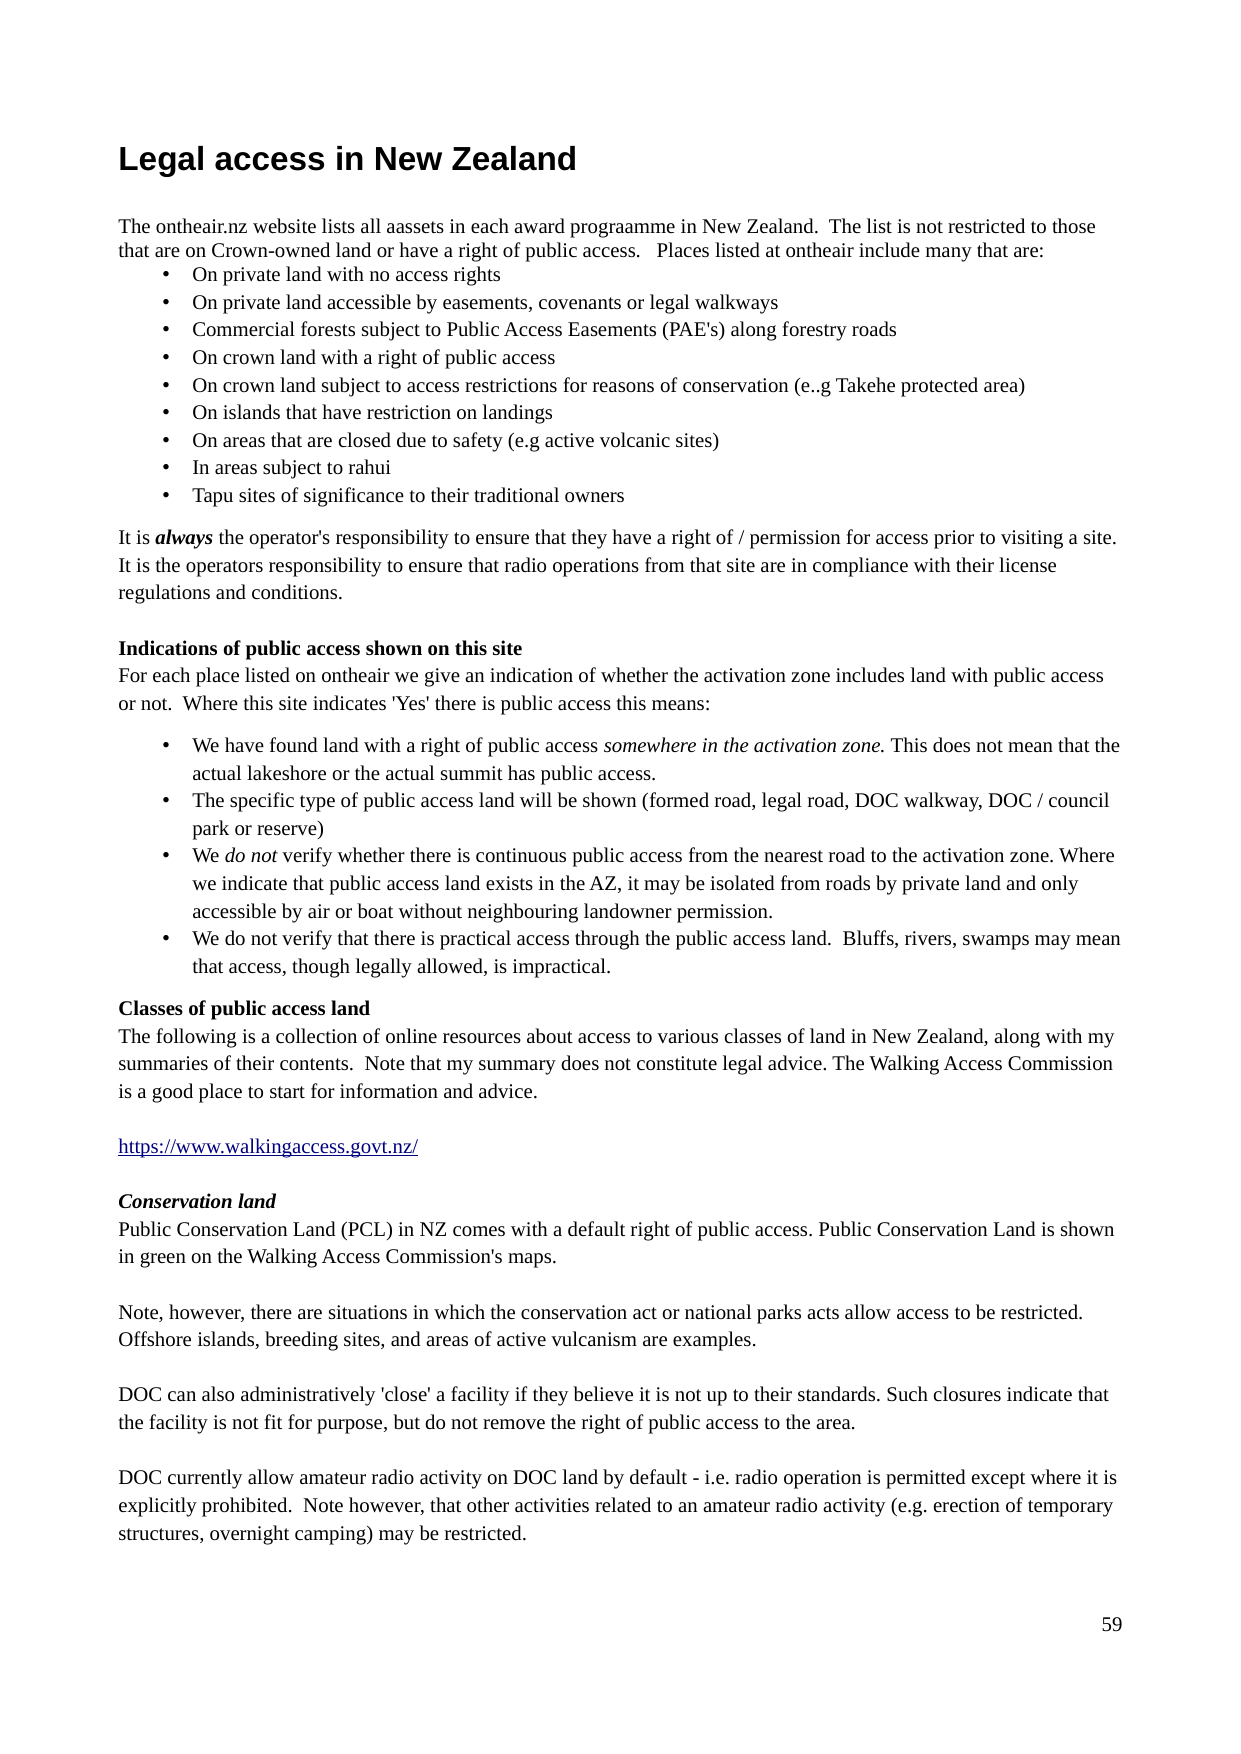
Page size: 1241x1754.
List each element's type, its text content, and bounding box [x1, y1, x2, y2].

subtitle Legal access in New Zealand [118, 139, 1122, 177]
text DOC can also administratively 'close' a facility if they believe it is not up to their standards. Such closures indicate that the facility is not fit for purpose, but do not remove the right of public access to the area. [118, 1382, 1122, 1434]
text For each place listed on ontheair we give an indication of whether the activation zone includes land with public access or not. Where this site indicates 'Yes' there is public access this means: [118, 663, 1122, 715]
text Classes of public access land [118, 996, 1122, 1020]
text The following is a collection of online resources about access to various classes of land in New Zealand, along with my summaries of their contents. Note that my summary does not constitute legal advice. The Walking Access Commission is a good place to start for information and advice. [118, 1023, 1122, 1103]
list We do not verify that there is practical access through the public access land. Bluffs, rivers, swamps may mean that access, though legally allowed, is impractical. [162, 926, 1122, 978]
text It is always the operator's responsibility to ensure that they have a right of / permission for access prior to visiting a site. It is the operators responsibility to ensure that radio operations from that site are in compliance with their license regulations and conditions. [118, 525, 1122, 604]
list On islands that have restriction on landings [162, 400, 1122, 424]
text Public Conservation Land (PCL) in NZ comes with a default right of public access. Public Conservation Land is shown in green on the Walking Access Commission's maps. [118, 1217, 1122, 1268]
text Indications of public access shown on this site [118, 636, 1122, 659]
text https://www.walkingaccess.govt.nz/ [118, 1134, 1122, 1158]
list On crown land with a right of public access [162, 345, 1122, 369]
text DOC currently allow amateur radio activity on DOC land by default - i.e. radio operation is permitted except where it is explicitly prohibited. Note however, that other activities related to an amateur radio activity (e.g. erection of temporary structures, overnight camping) may be restricted. [118, 1465, 1122, 1544]
list Commercial forests subject to Public Access Easements (PAE's) along forestry roads [162, 317, 1122, 341]
list On crown land subject to access restrictions for reasons of conservation (e..g Takehe protected area) [162, 372, 1122, 397]
list We do not verify whether there is continuous public access from the nearest road to the activation zone. Where we indicate that public access land exists in the AZ, it may be isolated from roads by private land and only accessible by air or boat without neighbouring landowner permission. [162, 843, 1122, 923]
text Note, however, there are situations in which the conservation act or national parks acts allow access to be restricted. Offshore islands, breeding sites, and areas of active vulcanism are examples. [118, 1299, 1122, 1351]
text Conservation land [118, 1189, 1122, 1213]
list We have found land with a right of public access somewhere in the activation zone. This does not mean that the actual lakeshore or the actual summit has public access. [162, 733, 1122, 784]
list Tapu sites of significance to their traditional owners [162, 483, 1122, 507]
list On private land accessible by easements, covenants or legal walkways [162, 290, 1122, 314]
list In areas subject to rahui [162, 455, 1122, 479]
text The ontheair.nz website lists all aassets in each award prograamme in New Zealand. The list is not restricted to those that are on Crown-owned land or have a right of public access. Places listed at ontheair include many that are: [118, 214, 1122, 262]
list On private land with no access rights [162, 262, 1122, 286]
list The specific type of public access land will be shown (formed road, legal road, DOC walkway, DOC / council park or reserve) [162, 788, 1122, 840]
list On areas that are closed due to safety (e.g active volcanic sites) [162, 428, 1122, 452]
